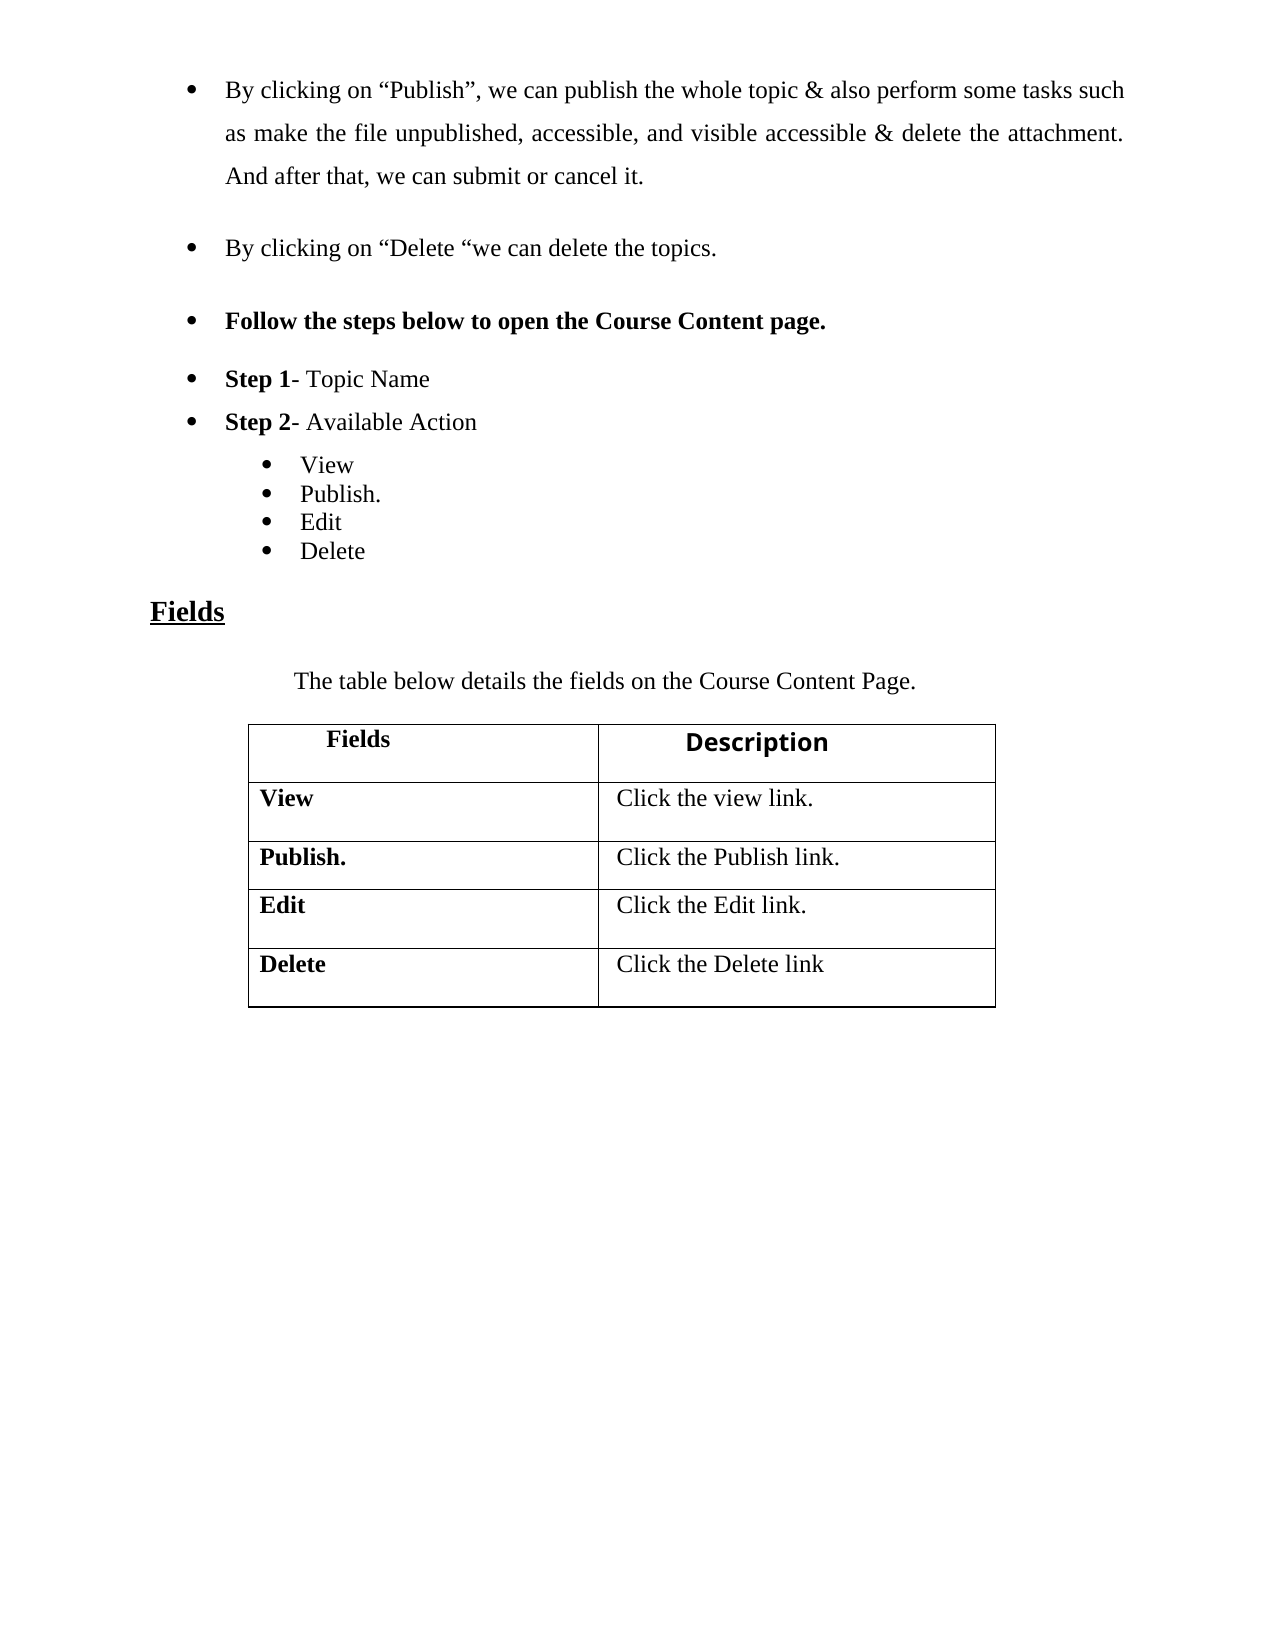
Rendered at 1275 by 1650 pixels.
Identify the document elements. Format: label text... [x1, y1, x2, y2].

list By clicking on “Publish”, we can publish the whole topic & also perform some tasks such as make the file unpublished, accessible, and visible accessible & delete the attachment. And after that, we can submit or cancel it. [187, 75, 1125, 190]
table_cell View [249, 783, 598, 841]
list By clicking on “Delete “we can delete the topics. [187, 233, 1125, 262]
list Edit [262, 507, 1125, 536]
list Step 2- Available Action [187, 407, 1125, 436]
table_cell Click the Delete link [599, 949, 995, 1006]
table_cell Click the Publish link. [599, 842, 995, 889]
table_cell Click the Edit link. [599, 890, 995, 948]
table_header Description [599, 725, 995, 782]
list Step 1- Topic Name [187, 364, 1125, 392]
list The table below details the fields on the Course Content Page. [225, 666, 1125, 695]
table_header Fields [249, 725, 598, 782]
table_cell Publish. [249, 842, 598, 889]
text Fields [150, 594, 1125, 628]
table_cell Click the view link. [599, 783, 995, 841]
list Delete [262, 536, 1125, 565]
table_cell Delete [249, 949, 598, 1006]
list Publish. [262, 479, 1125, 507]
list View [262, 450, 1125, 479]
table_cell Edit [249, 890, 598, 948]
list Follow the steps below to open the Course Content page. [187, 306, 1125, 334]
